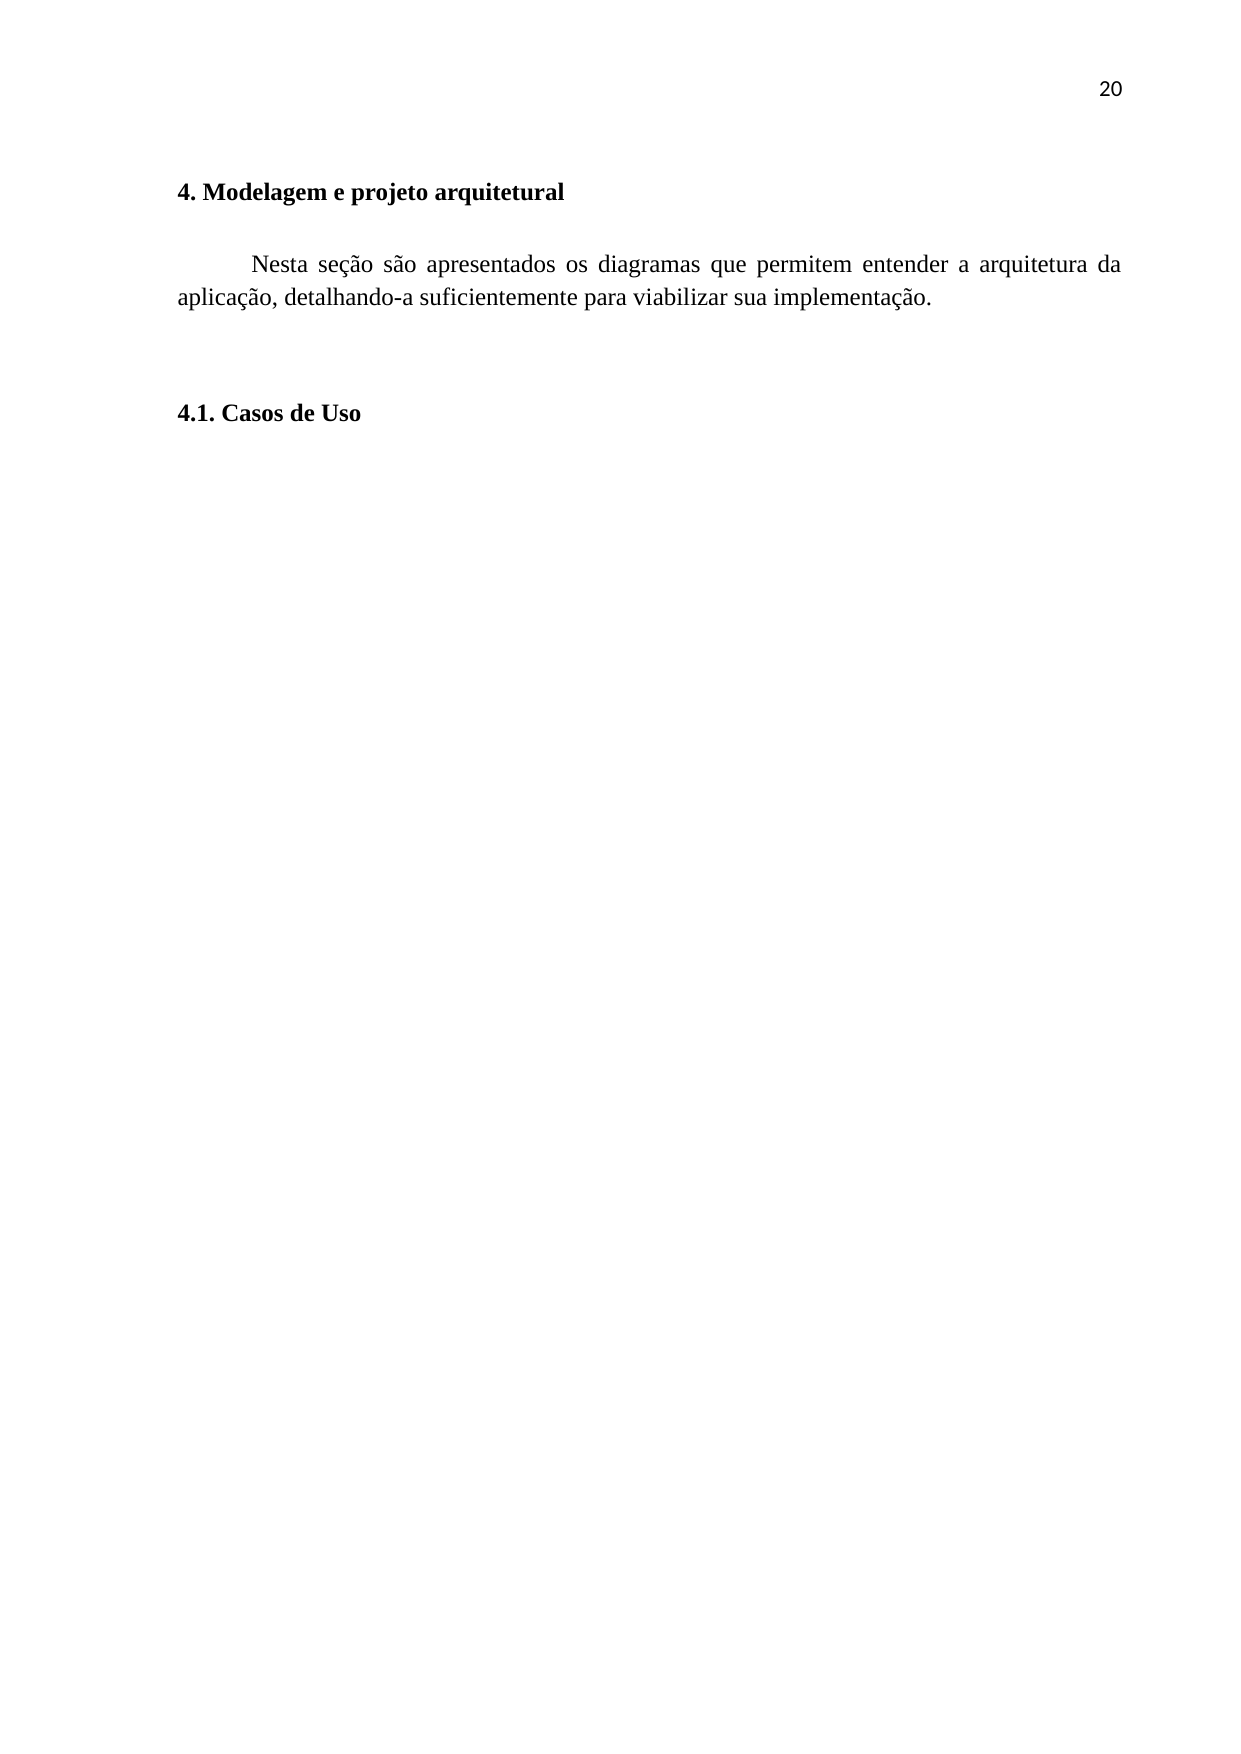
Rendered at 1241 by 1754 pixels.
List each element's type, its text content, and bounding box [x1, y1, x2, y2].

text Nesta seção são apresentados os diagramas que permitem entender a arquitetura da aplicação, detalhando-a suficientemente para viabilizar sua implementação. [177, 249, 1122, 311]
subtitle 4. Modelagem e projeto arquitetural [177, 177, 1122, 206]
subtitle 4.1. Casos de Uso [177, 398, 1122, 427]
